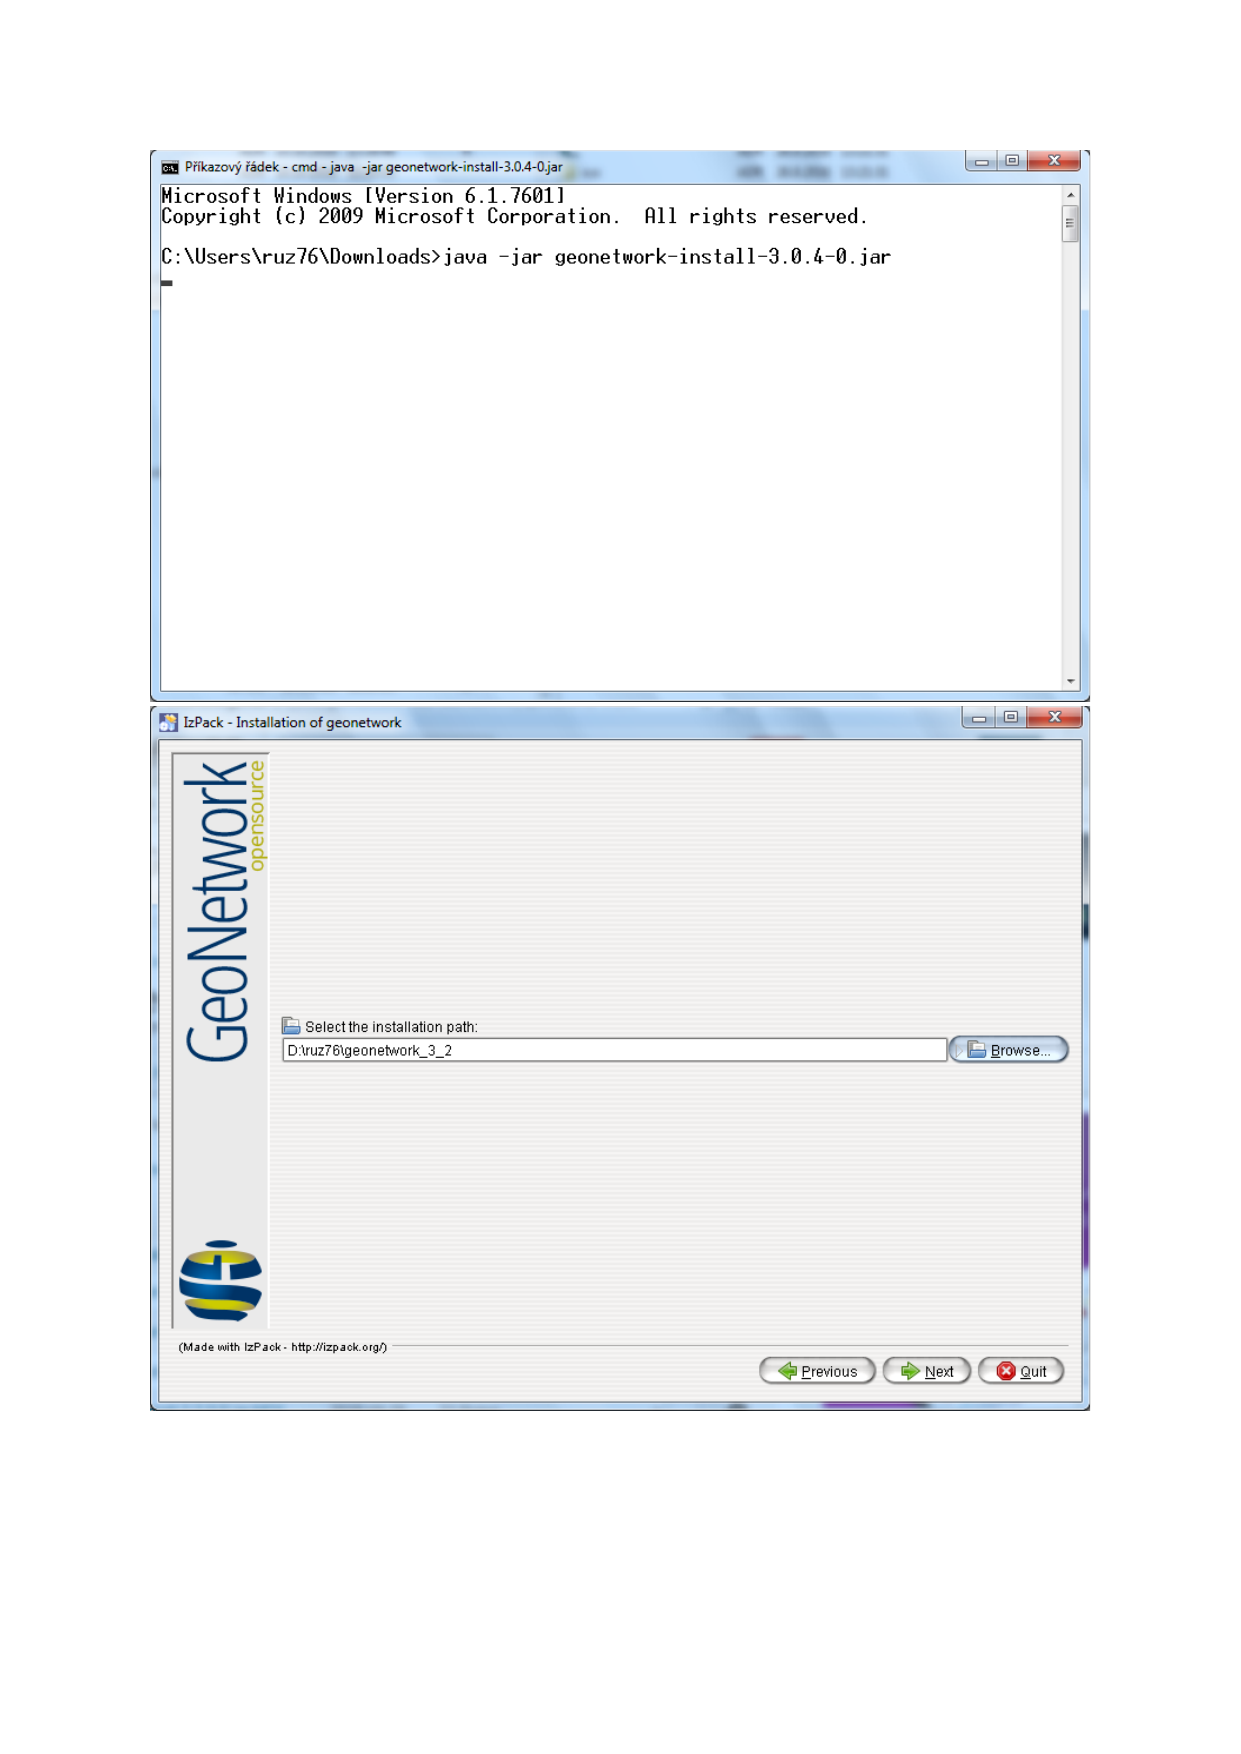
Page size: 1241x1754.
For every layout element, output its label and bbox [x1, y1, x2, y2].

picture [150, 150, 1091, 702]
picture [150, 706, 1091, 1411]
